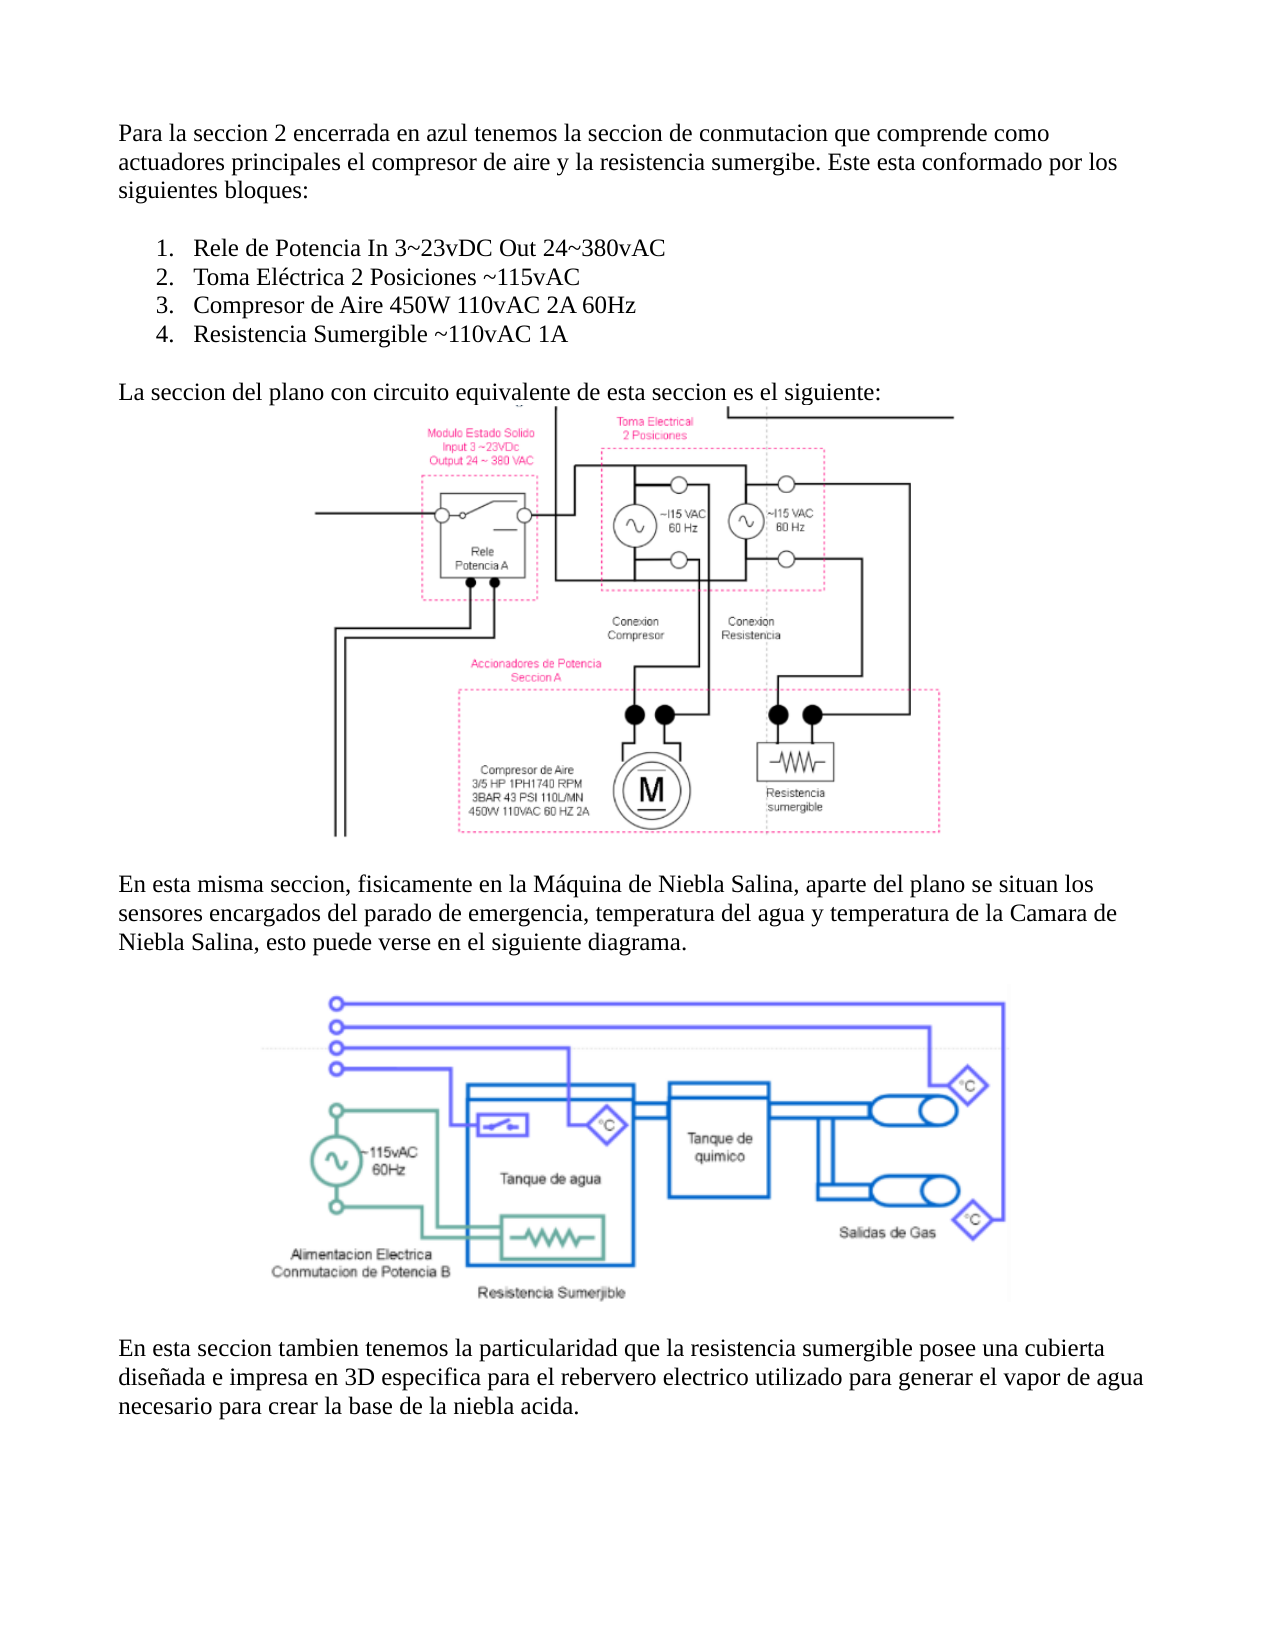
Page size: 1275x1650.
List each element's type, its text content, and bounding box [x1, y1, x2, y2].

text La seccion del plano con circuito equivalente de esta seccion es el siguiente: [118, 377, 1157, 406]
text En esta seccion tambien tenemos la particularidad que la resistencia sumergible posee una cubierta diseñada e impresa en 3D especifica para el rebervero electrico utilizado para generar el vapor de agua necesario para crear la base de la niebla acida. [118, 1333, 1157, 1419]
picture [250, 984, 1025, 1305]
picture [307, 405, 968, 841]
list Rele de Potencia In 3~23vDC Out 24~380vAC [156, 233, 1157, 262]
list Compresor de Aire 450W 110vAC 2A 60Hz [156, 291, 1157, 319]
text En esta misma seccion, fisicamente en la Máquina de Niebla Salina, aparte del plano se situan los sensores encargados del parado de emergencia, temperatura del agua y temperatura de la Camara de Niebla Salina, esto puede verse en el siguiente diagrama. [118, 869, 1157, 956]
list Toma Eléctrica 2 Posiciones ~115vAC [156, 262, 1157, 291]
text Para la seccion 2 encerrada en azul tenemos la seccion de conmutacion que comprende como actuadores principales el compresor de aire y la resistencia sumergibe. Este esta conformado por los siguientes bloques: [118, 118, 1157, 204]
list Resistencia Sumergible ~110vAC 1A [156, 319, 1157, 348]
